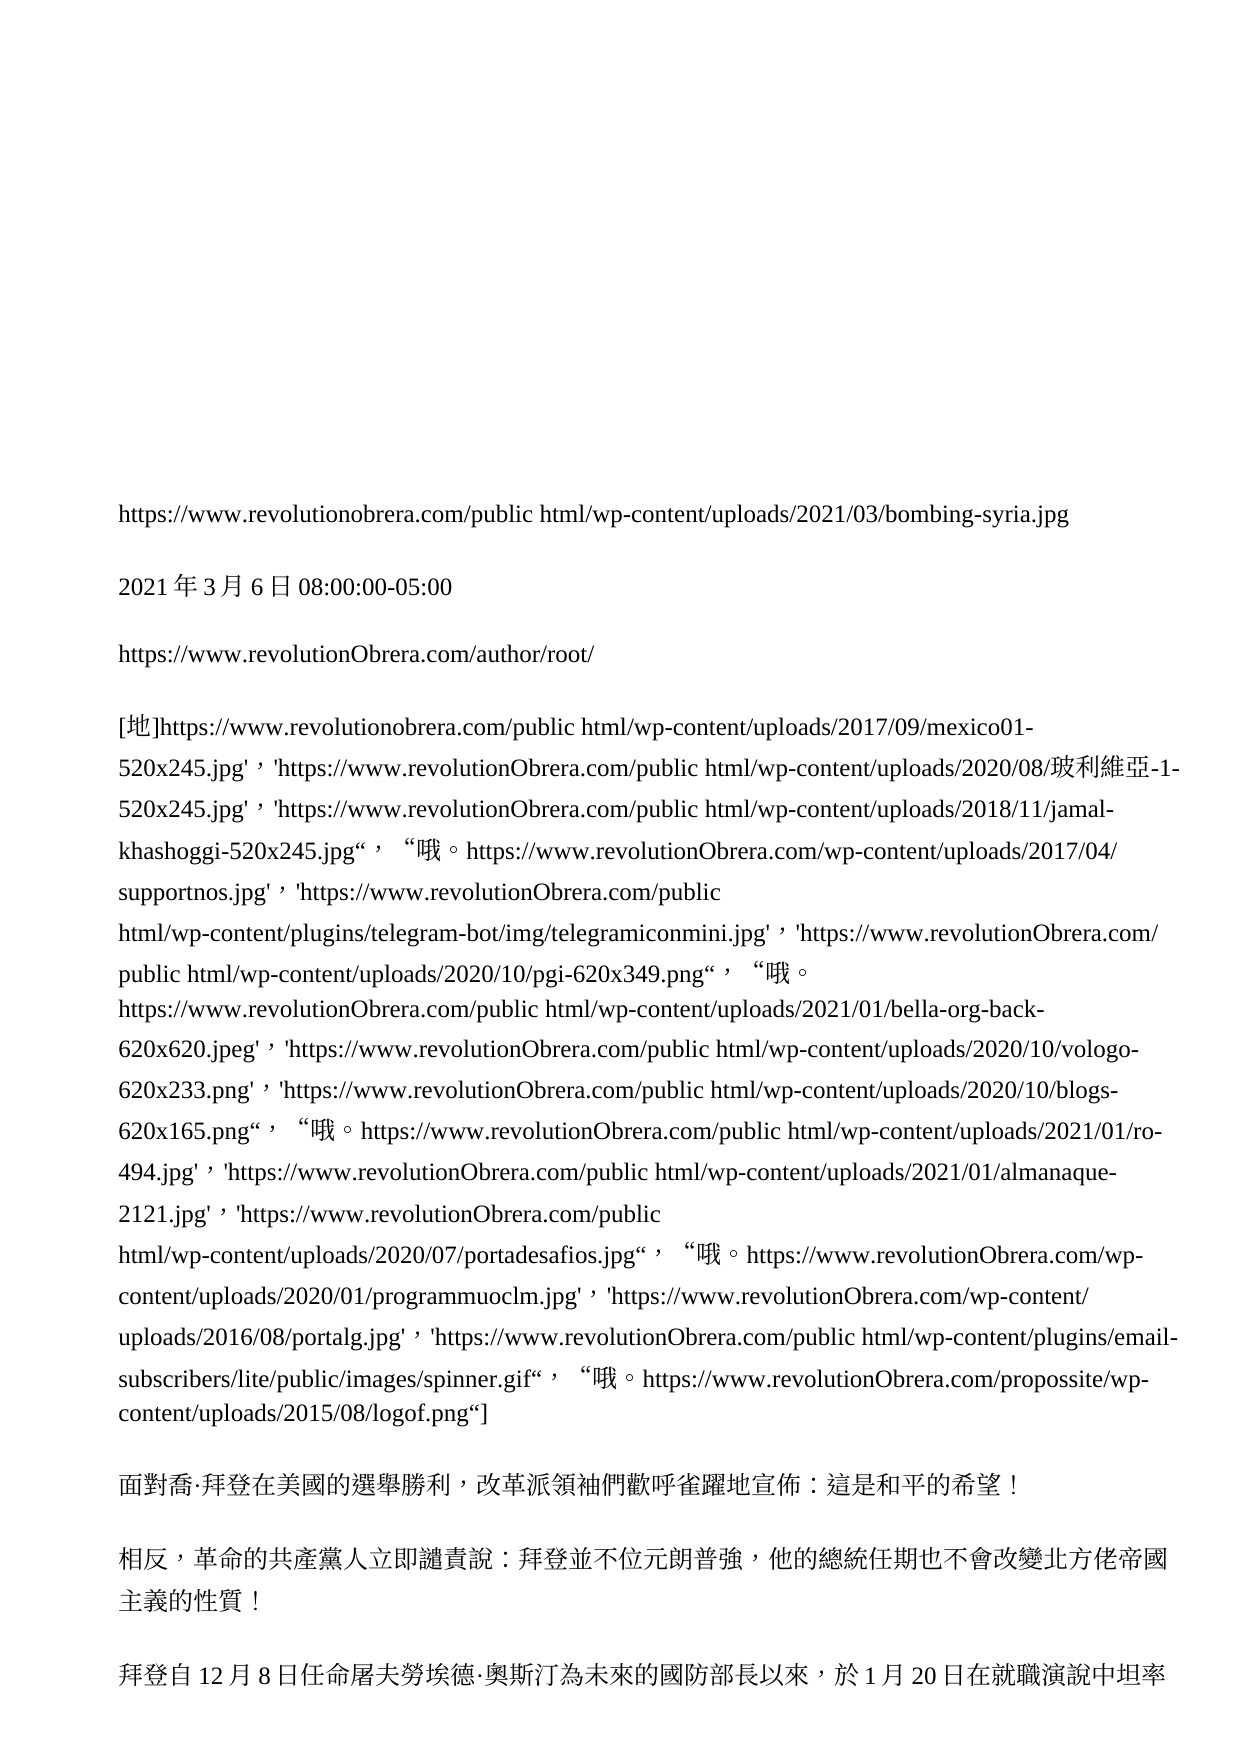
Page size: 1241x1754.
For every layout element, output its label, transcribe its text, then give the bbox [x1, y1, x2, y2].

text https://www.revolutionobrera.com/public html/wp-content/uploads/2021/03/bombing-syria.jpg 2021年3月6日08:00:00-05:00 https://www.revolutionObrera.com/author/root/ [地]https://www.revolutionobrera.com/public html/wp-content/uploads/2017/09/mexico01-520x245.jpg'，'https://www.revolutionObrera.com/public html/wp-content/uploads/2020/08/玻利維亞-1-520x245.jpg'，'https://www.revolutionObrera.com/public html/wp-content/uploads/2018/11/jamal-khashoggi-520x245.jpg“，“哦。https://www.revolutionObrera.com/wp-content/uploads/2017/04/supportnos.jpg'，'https://www.revolutionObrera.com/public html/wp-content/plugins/telegram-bot/img/telegramiconmini.jpg'，'https://www.revolutionObrera.com/public html/wp-content/uploads/2020/10/pgi-620x349.png“，“哦。https://www.revolutionObrera.com/public html/wp-content/uploads/2021/01/bella-org-back-620x620.jpeg'，'https://www.revolutionObrera.com/public html/wp-content/uploads/2020/10/vologo-620x233.png'，'https://www.revolutionObrera.com/public html/wp-content/uploads/2020/10/blogs-620x165.png“，“哦。https://www.revolutionObrera.com/public html/wp-content/uploads/2021/01/ro-494.jpg'，'https://www.revolutionObrera.com/public html/wp-content/uploads/2021/01/almanaque-2121.jpg'，'https://www.revolutionObrera.com/public html/wp-content/uploads/2020/07/portadesafios.jpg“，“哦。https://www.revolutionObrera.com/wp-content/uploads/2020/01/programmuoclm.jpg'，'https://www.revolutionObrera.com/wp-content/uploads/2016/08/portalg.jpg'，'https://www.revolutionObrera.com/public html/wp-content/plugins/email-subscribers/lite/public/images/spinner.gif“，“哦。https://www.revolutionObrera.com/propossite/wp-content/uploads/2015/08/logof.png“] 面對喬·拜登在美國的選舉勝利，改革派領袖們歡呼雀躍地宣佈：這是和平的希望！ 相反，革命的共產黨人立即譴責說：拜登並不位元朗普強，他的總統任期也不會改變北方佬帝國主義的性質！ 拜登自12月8日任命屠夫勞埃德·奧斯汀為未來的國防部長以來，於1月20日在就職演說中坦率地宣佈：我們將成為和平的強大和可靠的夥伴！ 說了又做了！2月25日，就在拜登上任36天后，他下令轟炸敘利亞。 很快，拜登重申了他作為奧巴馬副總統的身份：一個嗜血的帝國主義酋長，他是世界人民，特別是中東人民的死敵。他們的發言人為轟炸敘利亞辯護，認為這是對民兵襲擊伊拉克北方佬陣地的報復，他們說，這些民兵是從德黑蘭策劃的，那裡的阿亞圖拉政權是“對中東安全的持續威脅”。 這句話來自領導摧毀利比亞的北方帝國主義者，那些通過製造恐怖和死亡入侵阿富汗的人，那些通過導彈雨佔領和摧毀伊拉克的人，那些組織和支援以色列猶太復國主義者佔領和佔領巴勒斯坦領土的人，那些為沙烏地阿拉伯對葉門的反動戰爭提供資金的人。。。 這就是帝國主義的精髓。他們的“捍衛和平”實際上是世界各國人民通過製造和發動反動戰爭而感到恐懼和死亡。他們的“捍衛民主”是指通過支援和強加反動的獨裁政權來調整壓迫工人的枷鎖。他們的“保衛安全”等於侵略、侵略、蹂躪、吞併、掠奪被壓迫國家。所有這些都是帝國主義爭取世界統治鬥爭的一部分，在這場鬥爭中，中東的霸權爭端主要是針對俄羅斯帝國主義，俄羅斯帝國主義的盟友之一是伊朗政權。 儘管事實證明了這一點，但改革派領袖和一般的小資產階級民主黨人比騾子更頑固。他們在支援俄國和中國帝國主義的同時，堅持反洋基假帝國主義。他們堅持支援美國的民主帝國主義領導人，因為經驗表明，他們和共和黨人一樣或更多地是戰士和嗜血者。他們都是完美的帝國主義者！所有帝國主義者都是世界人民的死敵！對帝國主義者沒有信心和希望！帝國主義是壓迫和剝削的世界體系！ 面對民主黨人拜登當選美國總統的事實，共產黨人說：“有了拜登，北方帝國主義將繼續是受壓迫國家、人民和民族的工資奴役和禍害的傑出代表。”（見：Revolución Obrera出版社，2021年1月21日）。 面對世界帝國主義制度，共產黨人的綱領表明瞭這一點：“只有通過世界無產階級革命的道路，才能把人類從帝國主義及其掠奪戰爭造成的泥潭中解放出來，摧毀剝削者的舊國家，建立武裝工農的新國家權力，1917年10月以來的俄羅斯和1949年新民主主義革命勝利後的中國就是這樣，它向社會主義革命的轉變，一直到1966年至1976年的無產階級文化大革命，是無產階級專政下繼續革命的最高經驗，是通過革命動員群眾，在經濟基礎和上層建築社會”（見：哥倫比亞革命計劃-共產主義工人聯合會（MLM）） [阿富汗”，“美國”，“伊拉克”，“拜登”，“勞埃德奧斯汀”，“中東”，“敘利亞] [118, 466, 1181, 1691]
